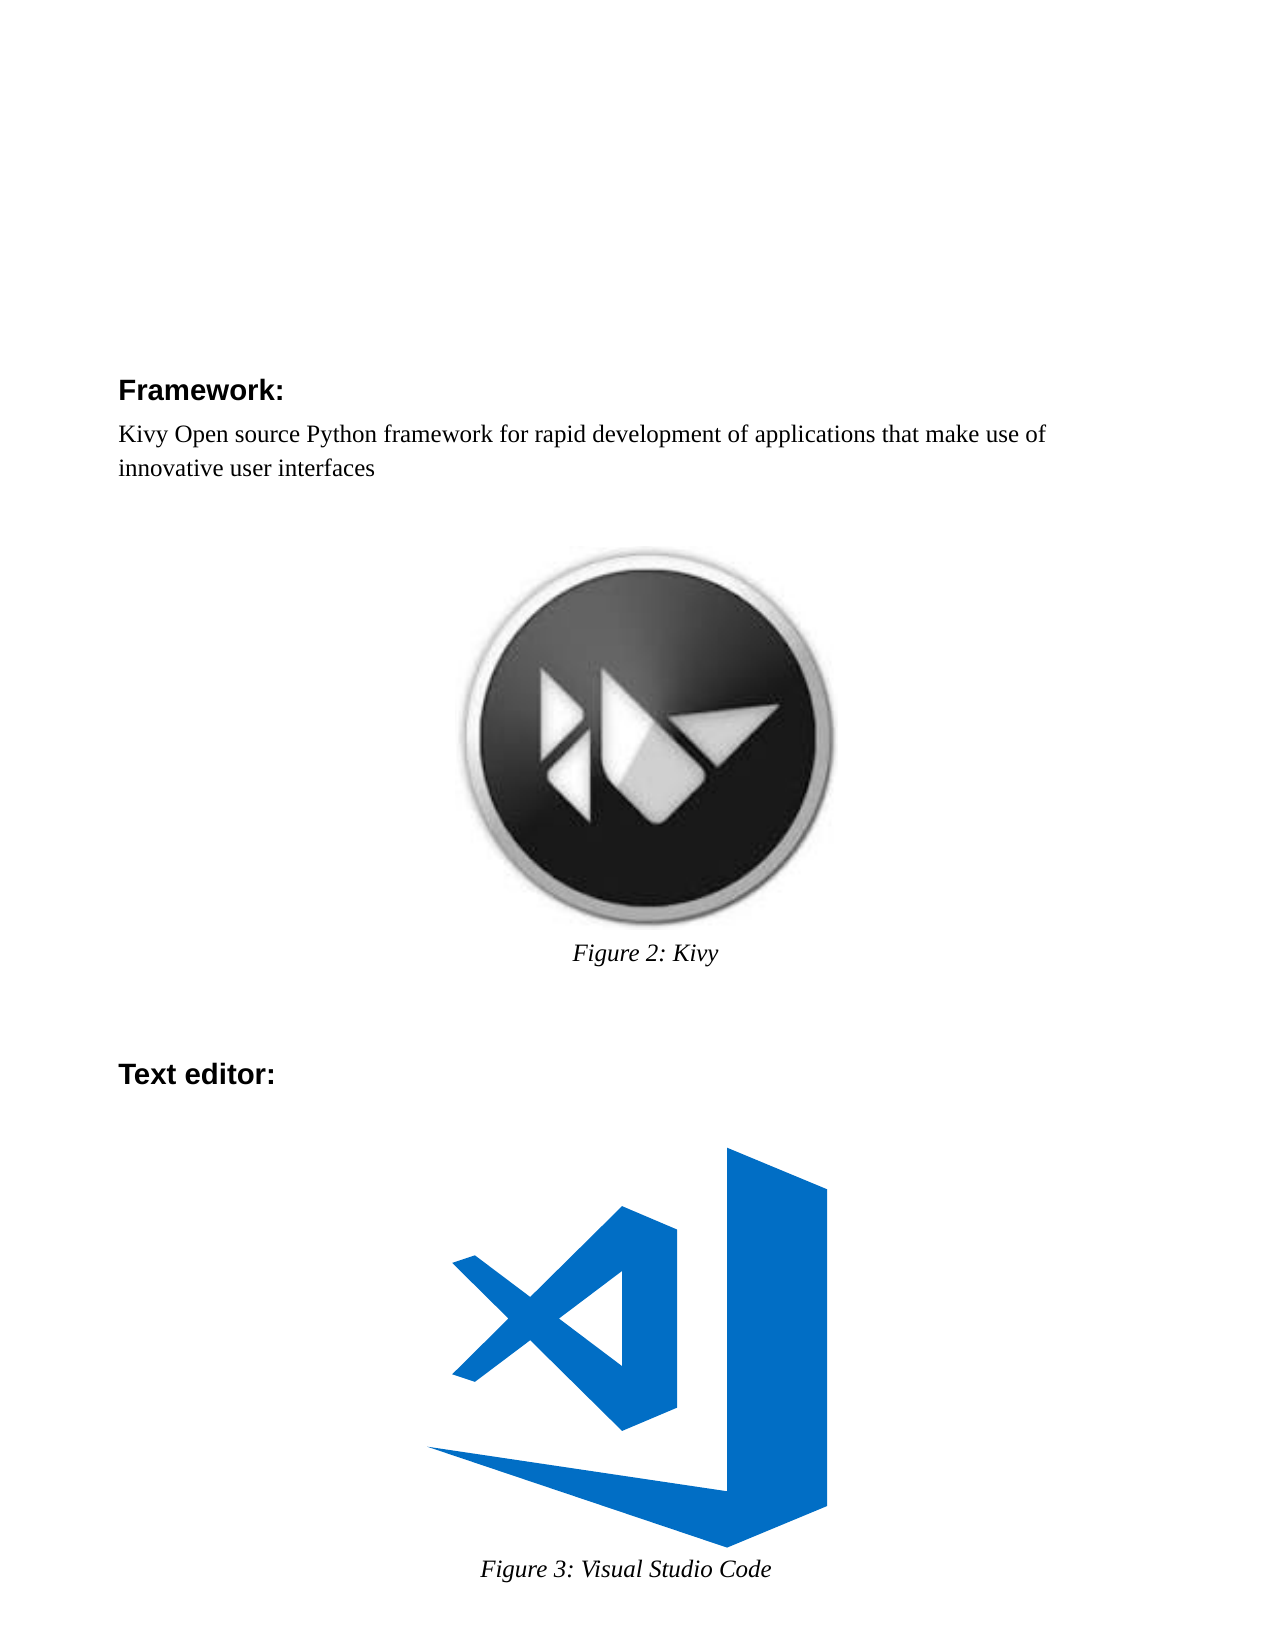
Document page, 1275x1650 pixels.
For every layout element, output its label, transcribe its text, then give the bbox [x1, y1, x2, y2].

subtitle Text editor: [118, 1057, 1157, 1091]
text Figure 2: Kivy [455, 930, 838, 967]
text Figure 3: Visual Studio Code [426, 1147, 828, 1583]
text Kivy Open source Python framework for rapid development of applications that make use of innovative user interfaces [118, 419, 1157, 482]
subtitle Framework: [118, 373, 1157, 407]
picture [455, 546, 838, 930]
